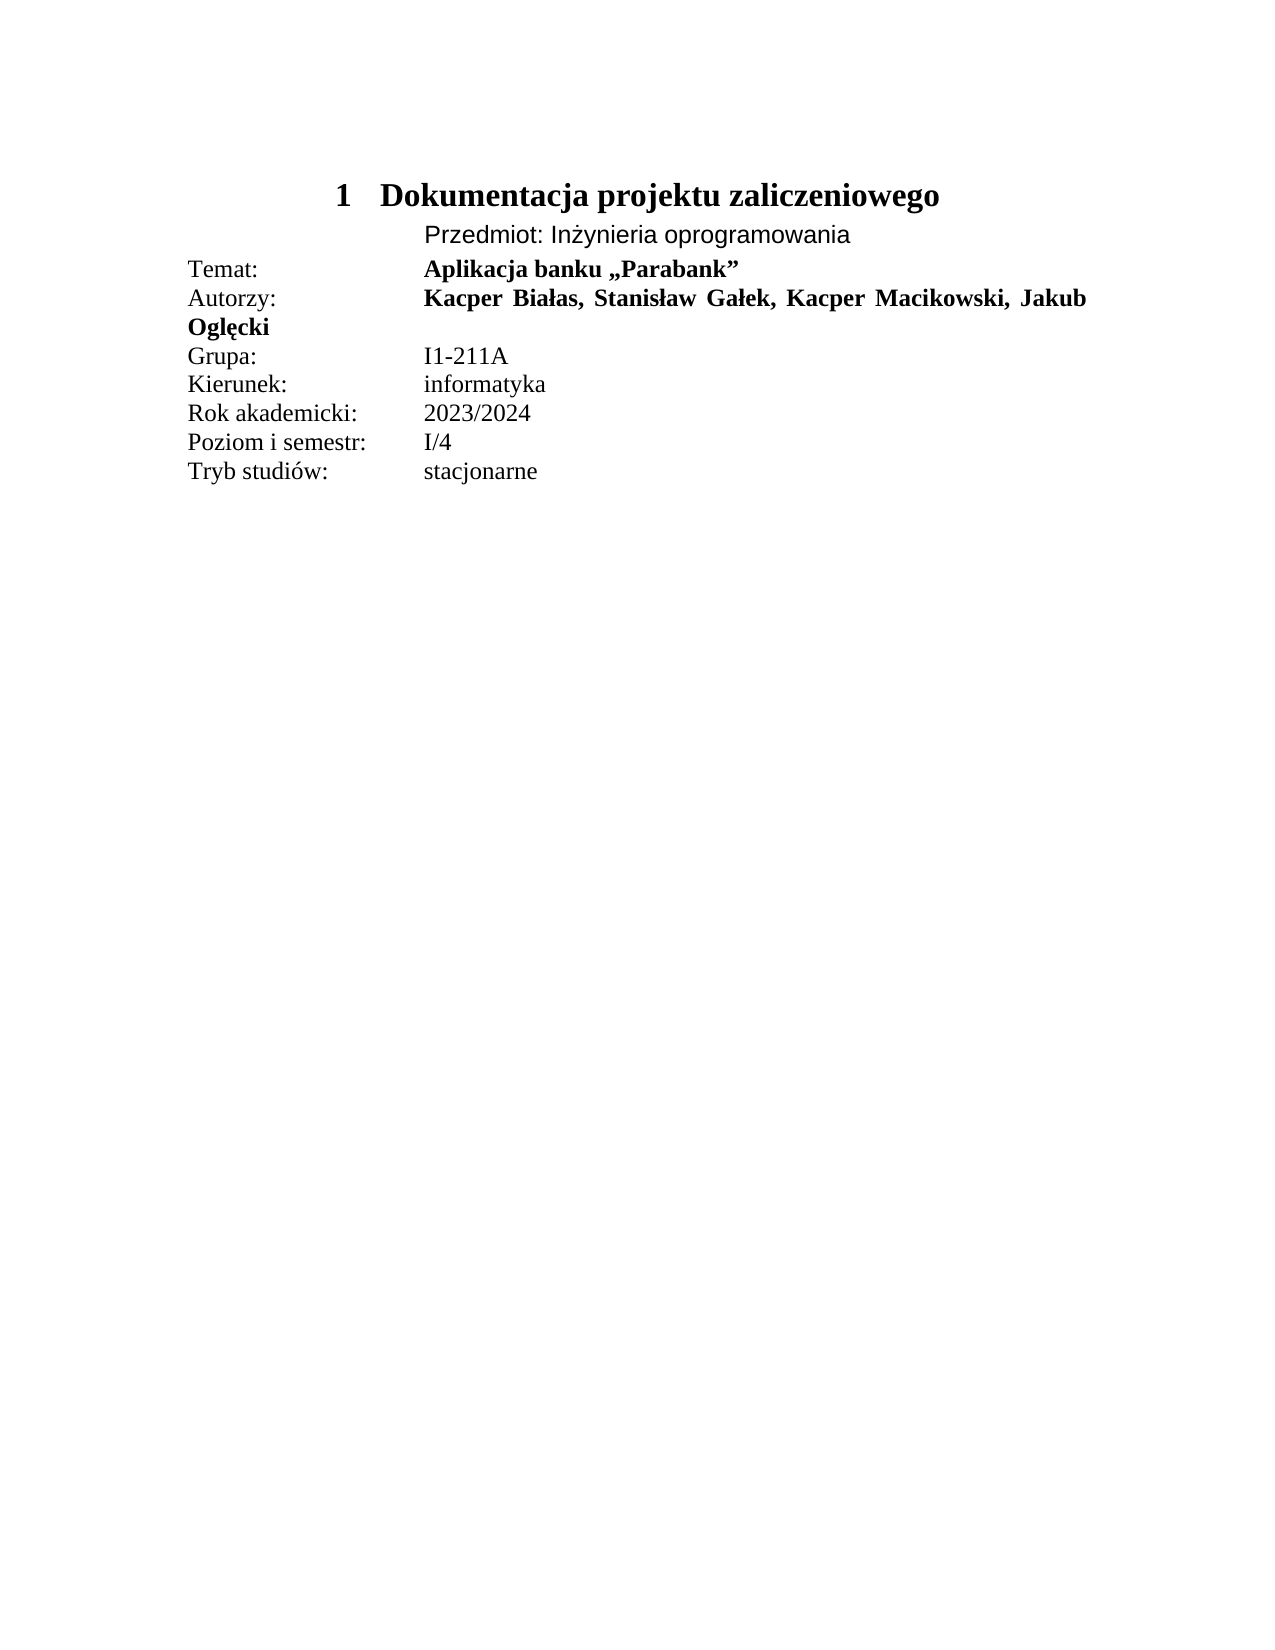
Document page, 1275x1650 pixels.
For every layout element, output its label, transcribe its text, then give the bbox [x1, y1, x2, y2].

text Kierunek: informatyka [187, 369, 1087, 398]
text Grupa: I1-211A [187, 341, 1087, 369]
text Temat: Aplikacja banku „Parabank” [187, 254, 1087, 283]
subtitle Przedmiot: Inżynieria oprogramowania [187, 219, 1087, 248]
subtitle Dokumentacja projektu zaliczeniowego [187, 175, 1087, 213]
text Rok akademicki: 2023/2024 [187, 398, 1087, 427]
text Tryb studiów: stacjonarne [187, 456, 1087, 484]
text Autorzy: Kacper Białas, Stanisław Gałek, Kacper Macikowski, Jakub Oglęcki [187, 283, 1087, 341]
text Poziom i semestr: I/4 [187, 427, 1087, 456]
